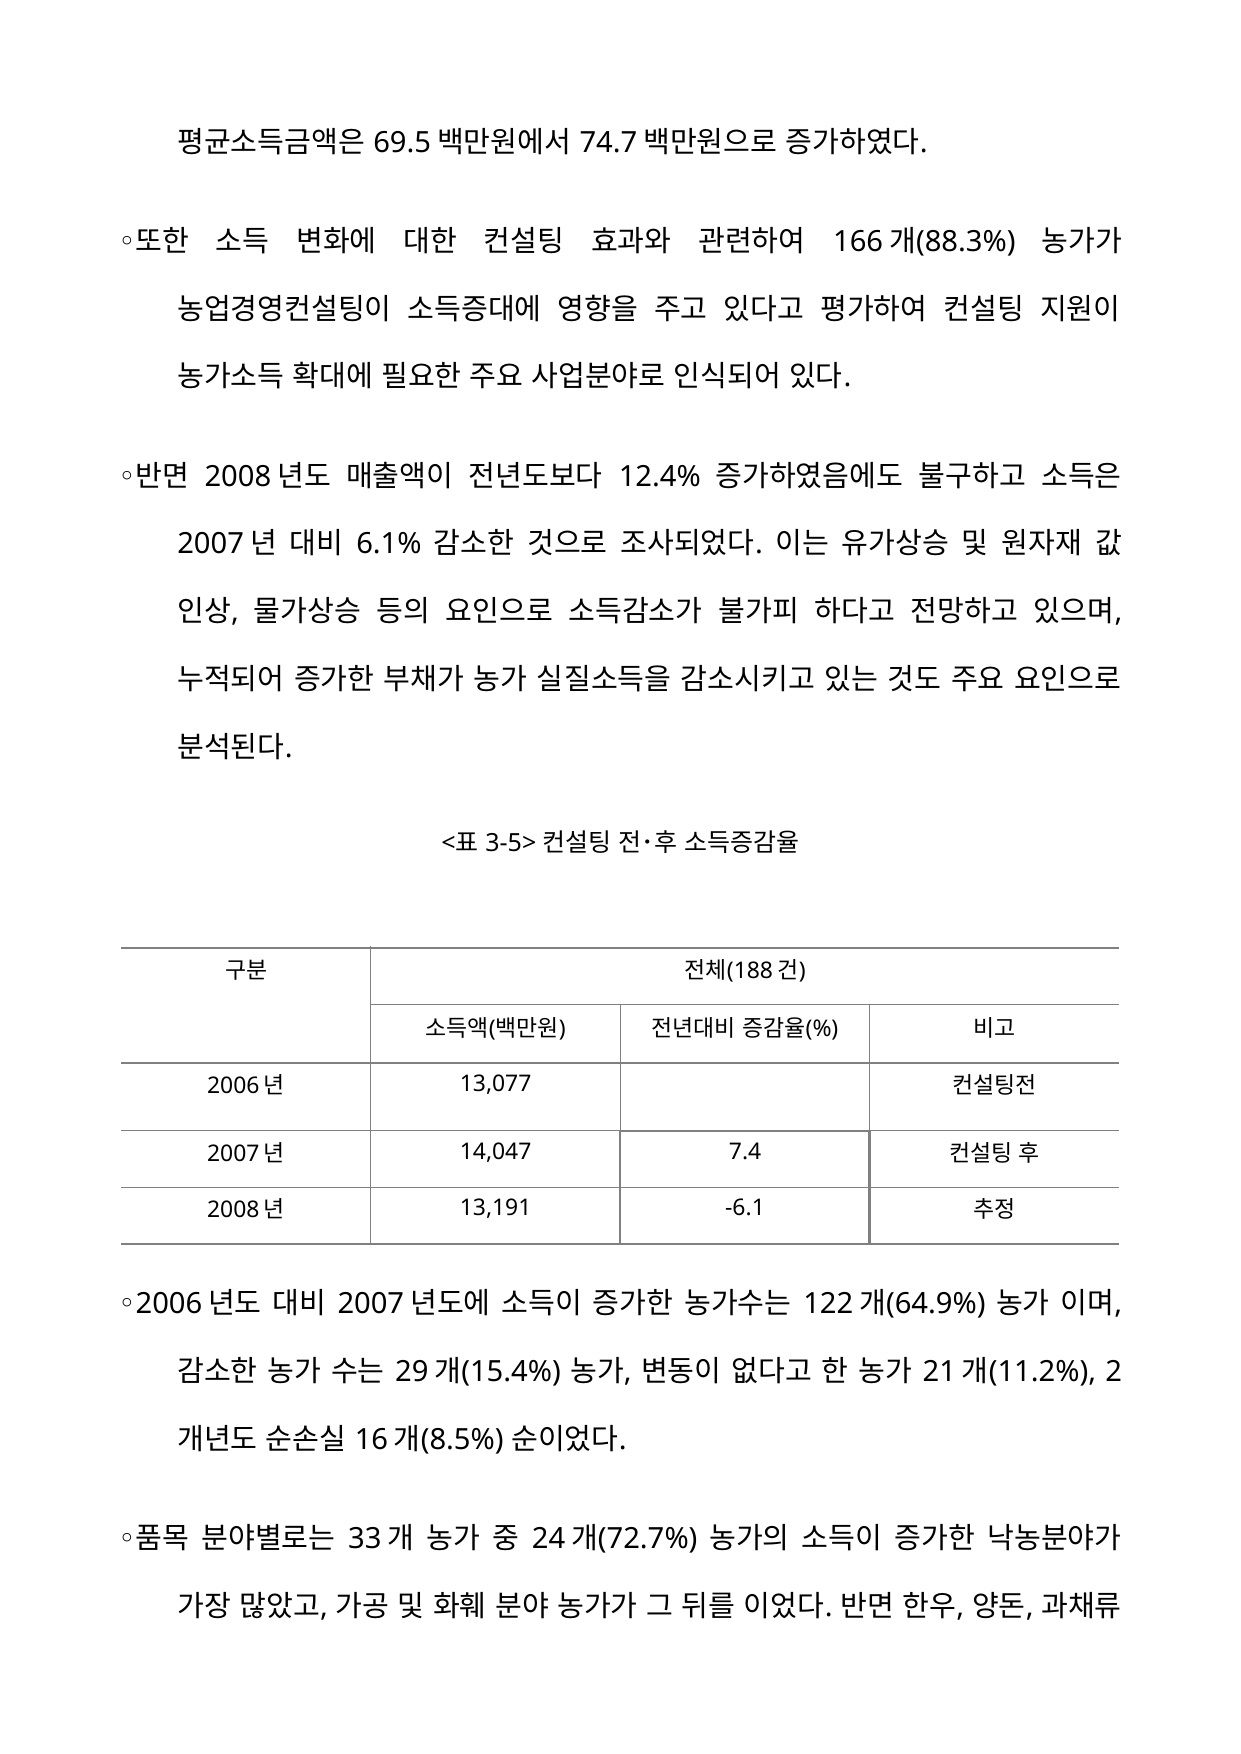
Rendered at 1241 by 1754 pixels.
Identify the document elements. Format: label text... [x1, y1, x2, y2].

table_header 구분 [121, 949, 370, 1061]
text ◦반면 2008년도 매출액이 전년도보다 12.4% 증가하였음에도 불구하고 소득은 2007년 대비 6.1% 감소한 것으로 조사되었다. 이는 유가상승 및 원자재 값 인상, 물가상승 등의 요인으로 소득감소가 불가피 하다고 전망하고 있으며, 누적되어 증가한 부채가 농가 실질소득을 감소시키고 있는 것도 주요 요인으로 분석된다. [118, 452, 1122, 766]
table_cell 비고 [870, 1005, 1119, 1061]
table_cell [621, 1064, 869, 1130]
text <표 3-5> 컨설팅 전･후 소득증감율 [118, 822, 1122, 858]
table_cell 컨설팅전 [870, 1064, 1119, 1130]
table_cell 13,077 [371, 1064, 620, 1130]
table_header 전체(188건) [371, 949, 1119, 1004]
text ◦또한 소득 변화에 대한 컨설팅 효과와 관련하여 166개(88.3%) 농가가 농업경영컨설팅이 소득증대에 영향을 주고 있다고 평가하여 컨설팅 지원이 농가소득 확대에 필요한 주요 사업분야로 인식되어 있다. [118, 218, 1122, 395]
table_cell 2007년 [121, 1131, 370, 1187]
table_cell 소득액(백만원) [371, 1005, 620, 1061]
table_cell 2006년 [121, 1064, 370, 1130]
text ◦품목 분야별로는 33개 농가 중 24개(72.7%) 농가의 소득이 증가한 낙농분야가 가장 많았고, 가공 및 화훼 분야 농가가 그 뒤를 이었다. 반면 한우, 양돈, 과채류 [118, 1515, 1122, 1625]
table_cell 14,047 [371, 1131, 619, 1187]
table_cell 컨설팅 후 [871, 1131, 1119, 1187]
table_cell -6.1 [621, 1188, 868, 1243]
table_cell 전년대비 증감율(%) [621, 1005, 869, 1061]
table_cell 13,191 [371, 1188, 619, 1243]
table_cell 7.4 [621, 1132, 868, 1187]
text 평균소득금액은 69.5백만원에서 74.7백만원으로 증가하였다. [118, 118, 1122, 161]
table_cell 2008년 [121, 1188, 370, 1243]
table_cell 추정 [871, 1188, 1119, 1243]
text ◦2006년도 대비 2007년도에 소득이 증가한 농가수는 122개(64.9%) 농가 이며, 감소한 농가 수는 29개(15.4%) 농가, 변동이 없다고 한 농가 21개(11.2%), 2개년도 순손실 16개(8.5%) 순이었다. [118, 1280, 1122, 1458]
